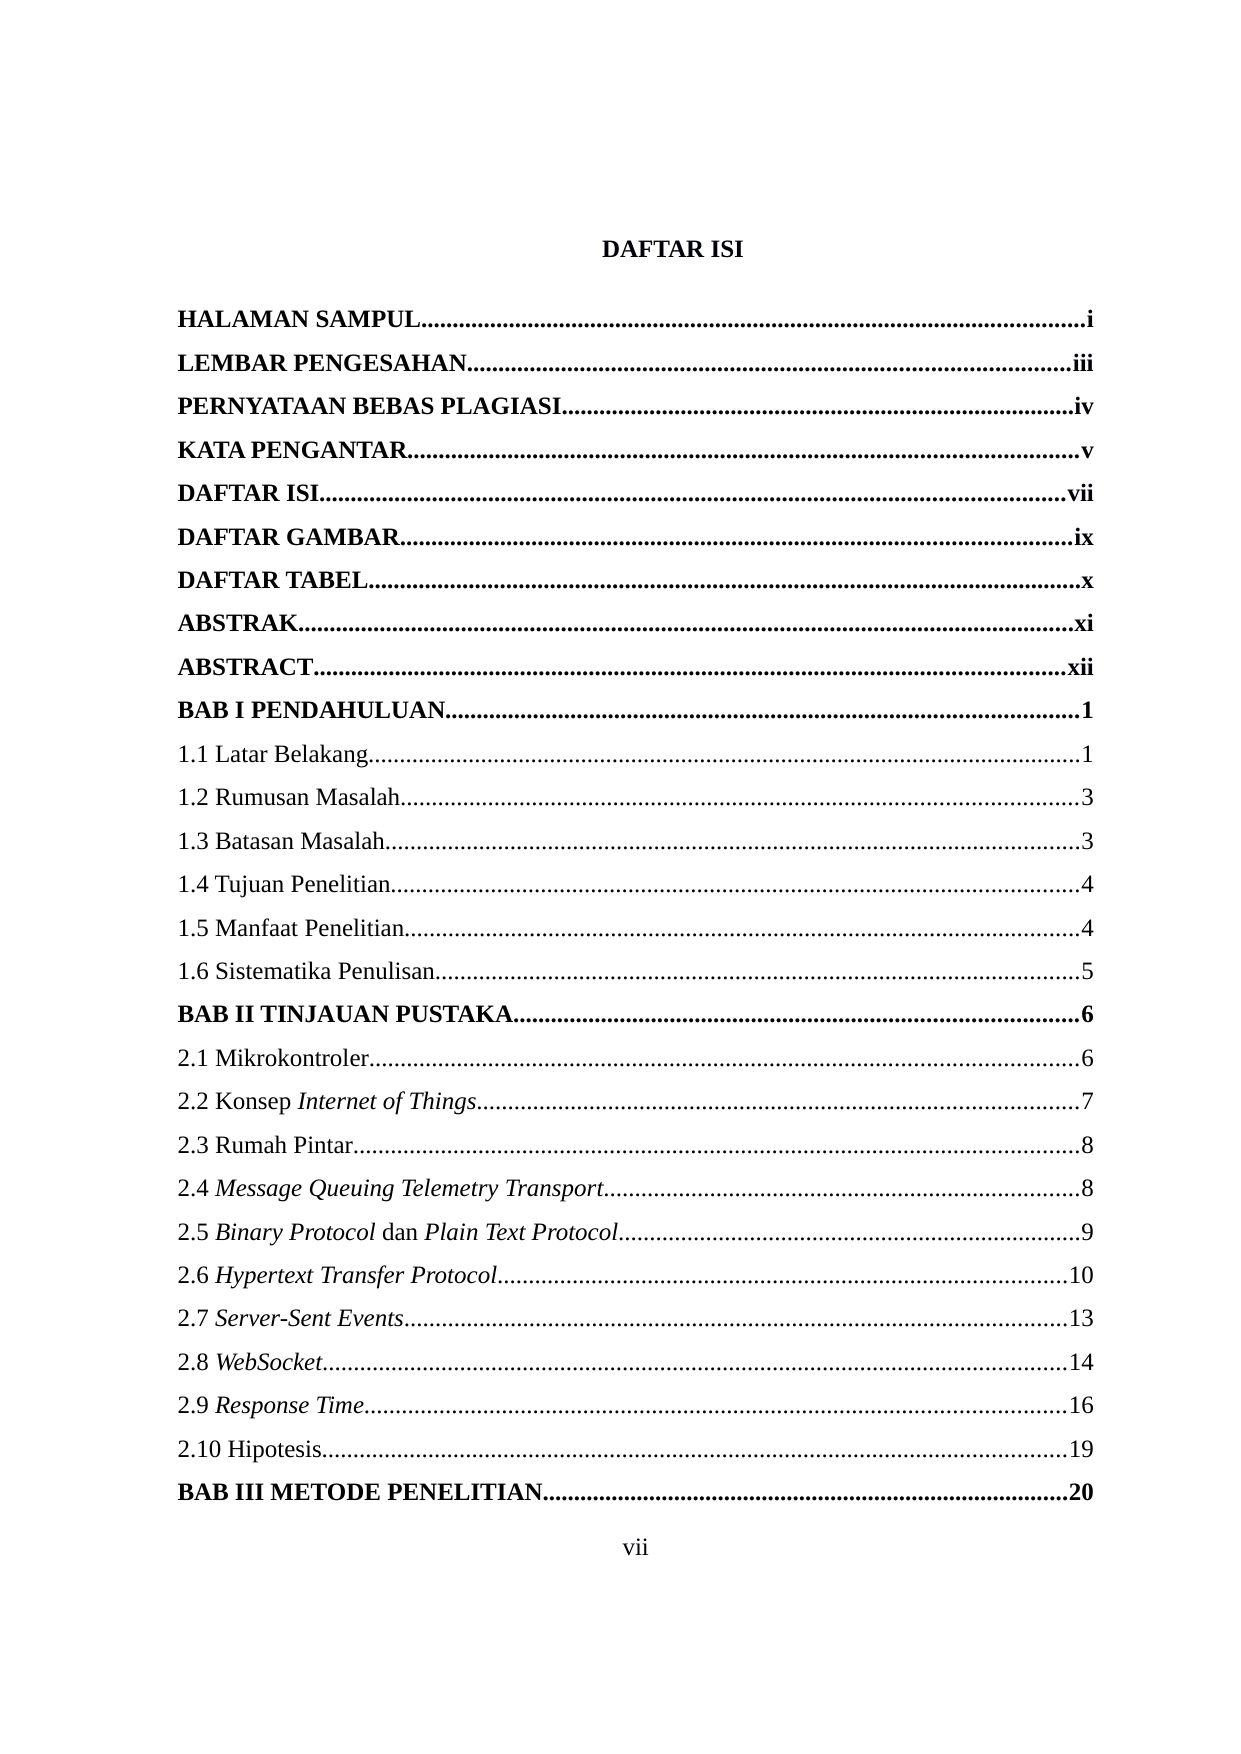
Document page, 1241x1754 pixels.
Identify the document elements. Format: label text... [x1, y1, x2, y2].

text 1.3 Batasan Masalah 3 [177, 826, 1093, 854]
text 2.3 Rumah Pintar 8 [177, 1130, 1093, 1158]
text 2.5 Binary Protocol dan Plain Text Protocol 9 [177, 1217, 1093, 1245]
text DAFTAR TABEL x [177, 565, 1093, 594]
text DAFTAR ISI vii [177, 478, 1093, 507]
text 2.8 WebSocket 14 [177, 1347, 1093, 1376]
text DAFTAR GAMBAR ix [177, 522, 1093, 550]
text BAB II TINJAUAN PUSTAKA 6 [177, 999, 1093, 1028]
text 2.4 Message Queuing Telemetry Transport 8 [177, 1173, 1093, 1202]
text BAB III METODE PENELITIAN 20 [177, 1477, 1093, 1506]
subtitle DAFTAR ISI [252, 234, 1093, 263]
text 1.5 Manfaat Penelitian 4 [177, 913, 1093, 941]
text 2.10 Hipotesis 19 [177, 1434, 1093, 1463]
text 2.1 Mikrokontroler 6 [177, 1043, 1093, 1072]
text ABSTRAK xi [177, 608, 1093, 637]
text KATA PENGANTAR v [177, 435, 1093, 463]
text 2.6 Hypertext Transfer Protocol 10 [177, 1260, 1093, 1289]
text 1.1 Latar Belakang 1 [177, 739, 1093, 768]
text PERNYATAAN BEBAS PLAGIASI iv [177, 391, 1093, 420]
text 1.2 Rumusan Masalah 3 [177, 782, 1093, 811]
text HALAMAN SAMPUL i [177, 304, 1093, 333]
text 2.2 Konsep Internet of Things 7 [177, 1086, 1093, 1115]
text LEMBAR PENGESAHAN iii [177, 348, 1093, 377]
text BAB I PENDAHULUAN 1 [177, 695, 1093, 724]
text 2.9 Response Time 16 [177, 1390, 1093, 1419]
text 2.7 Server-Sent Events 13 [177, 1303, 1093, 1332]
text ABSTRACT xii [177, 652, 1093, 681]
text 1.6 Sistematika Penulisan 5 [177, 956, 1093, 985]
text 1.4 Tujuan Penelitian 4 [177, 869, 1093, 898]
